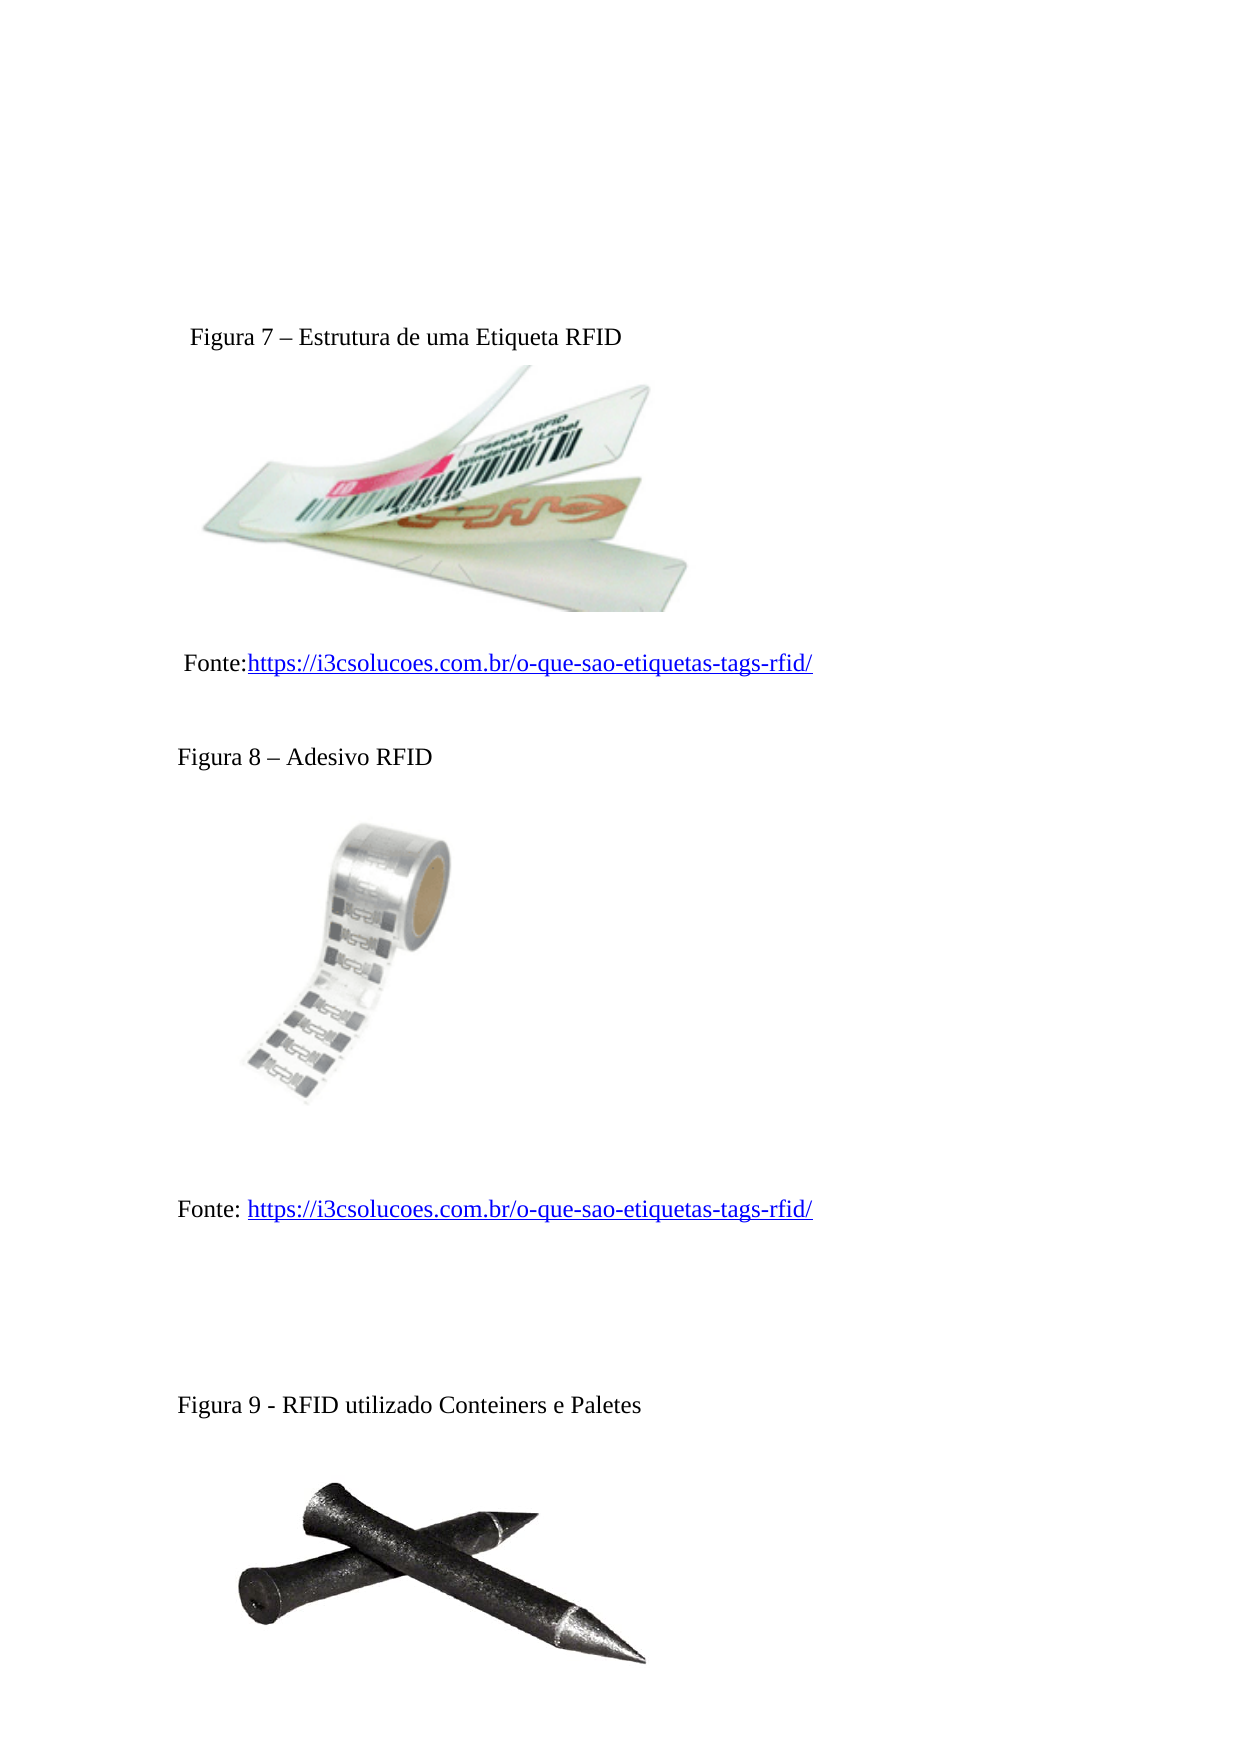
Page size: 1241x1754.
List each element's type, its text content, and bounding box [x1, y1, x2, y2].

picture [165, 1438, 684, 1709]
picture [186, 365, 721, 612]
text Figura 8 – Adesivo RFID [177, 742, 1123, 771]
text Fonte:https://i3csolucoes.com.br/o-que-sao-etiquetas-tags-rfid/ [177, 648, 1123, 677]
text Figura 7 – Estrutura de uma Etiqueta RFID [177, 322, 1123, 351]
picture [177, 783, 513, 1120]
text Fonte: https://i3csolucoes.com.br/o-que-sao-etiquetas-tags-rfid/ [177, 1194, 1123, 1222]
text Figura 9 - RFID utilizado Conteiners e Paletes [177, 1390, 1123, 1419]
